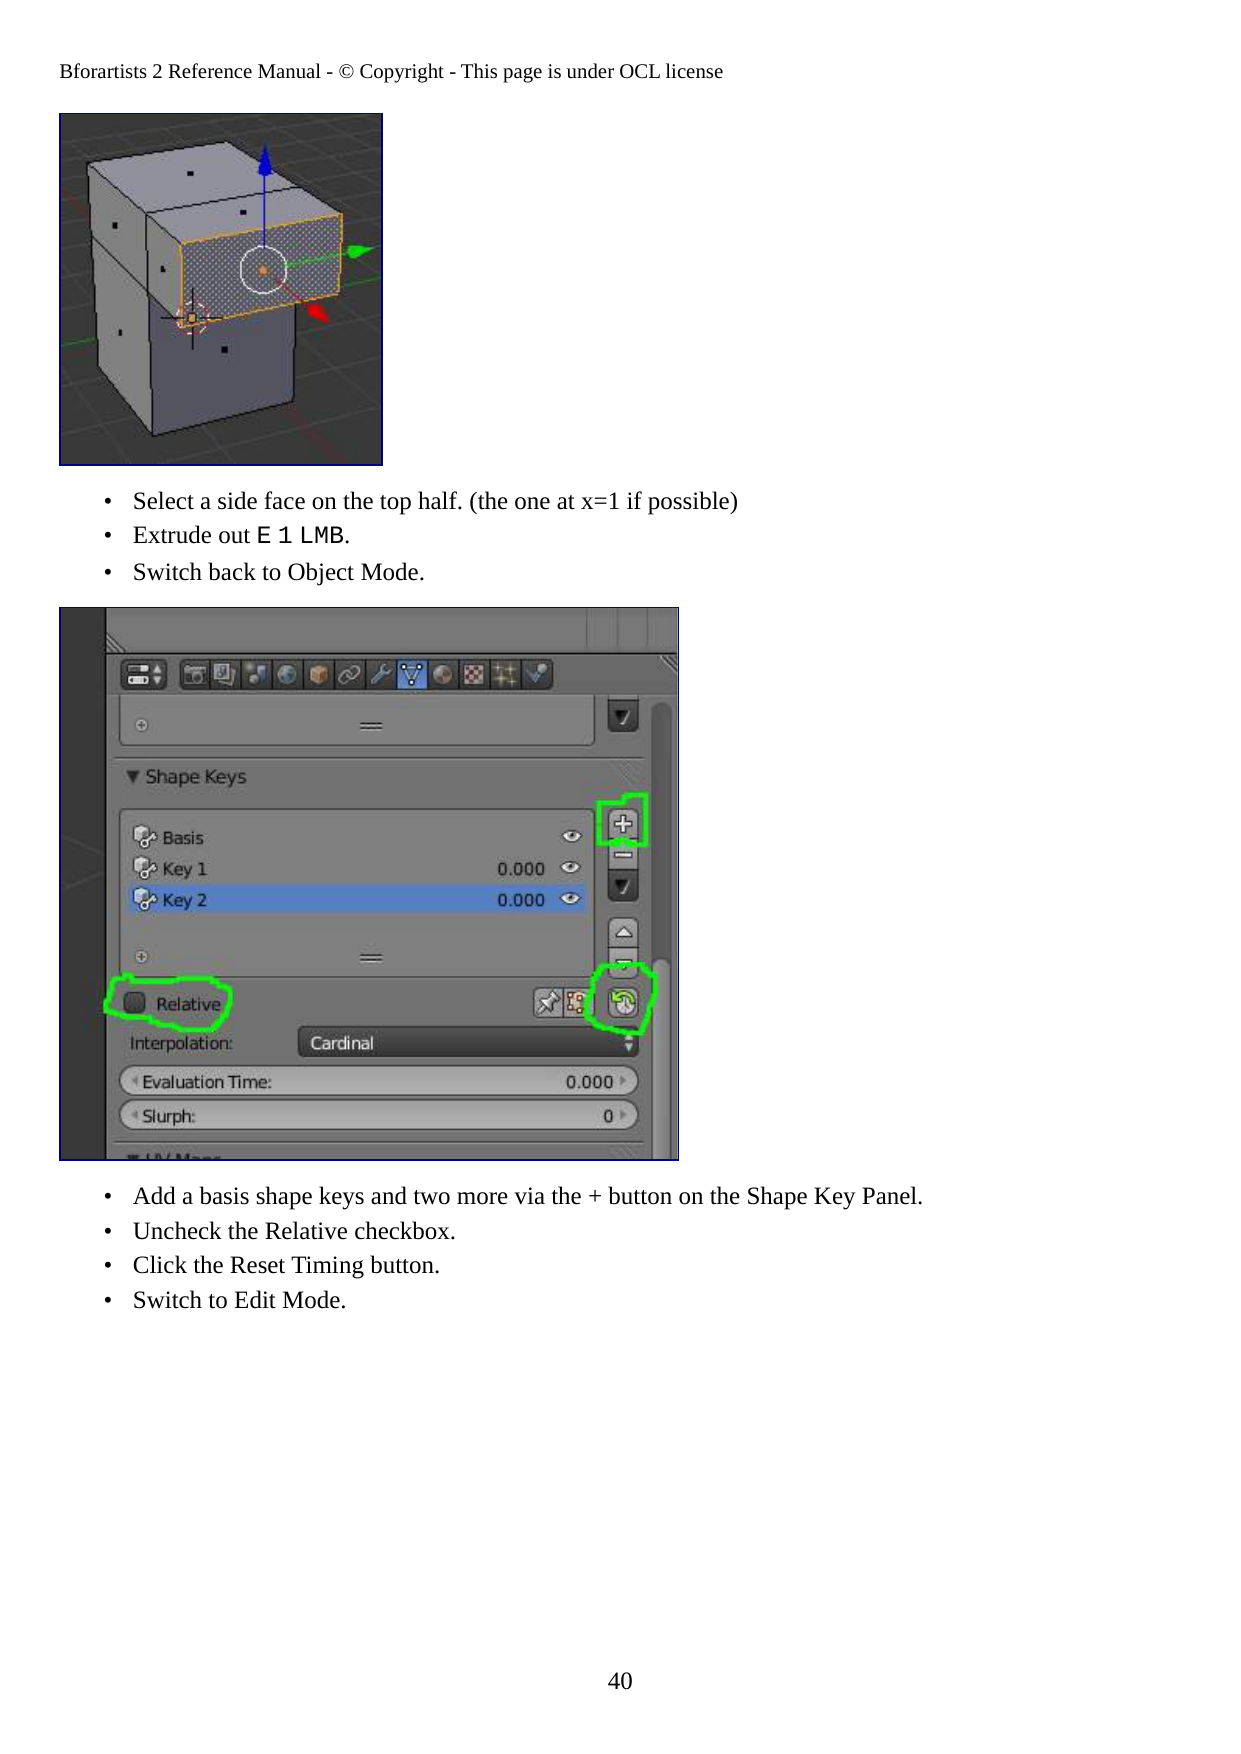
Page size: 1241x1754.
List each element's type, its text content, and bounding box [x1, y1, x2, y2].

list Switch back to Object Mode. [103, 557, 1181, 586]
list Extrude out E 1 LMB. [103, 521, 1181, 551]
list Switch to Edit Mode. [103, 1285, 1181, 1313]
list Uncheck the Relative checkbox. [103, 1216, 1181, 1244]
list Select a side face on the top half. (the one at x=1 if possible) [103, 486, 1181, 515]
list Click the Reset Timing button. [103, 1250, 1181, 1279]
picture [61, 114, 381, 464]
picture [61, 608, 678, 1159]
list Add a basis shape keys and two more via the + button on the Shape Key Panel. [103, 1181, 1181, 1210]
